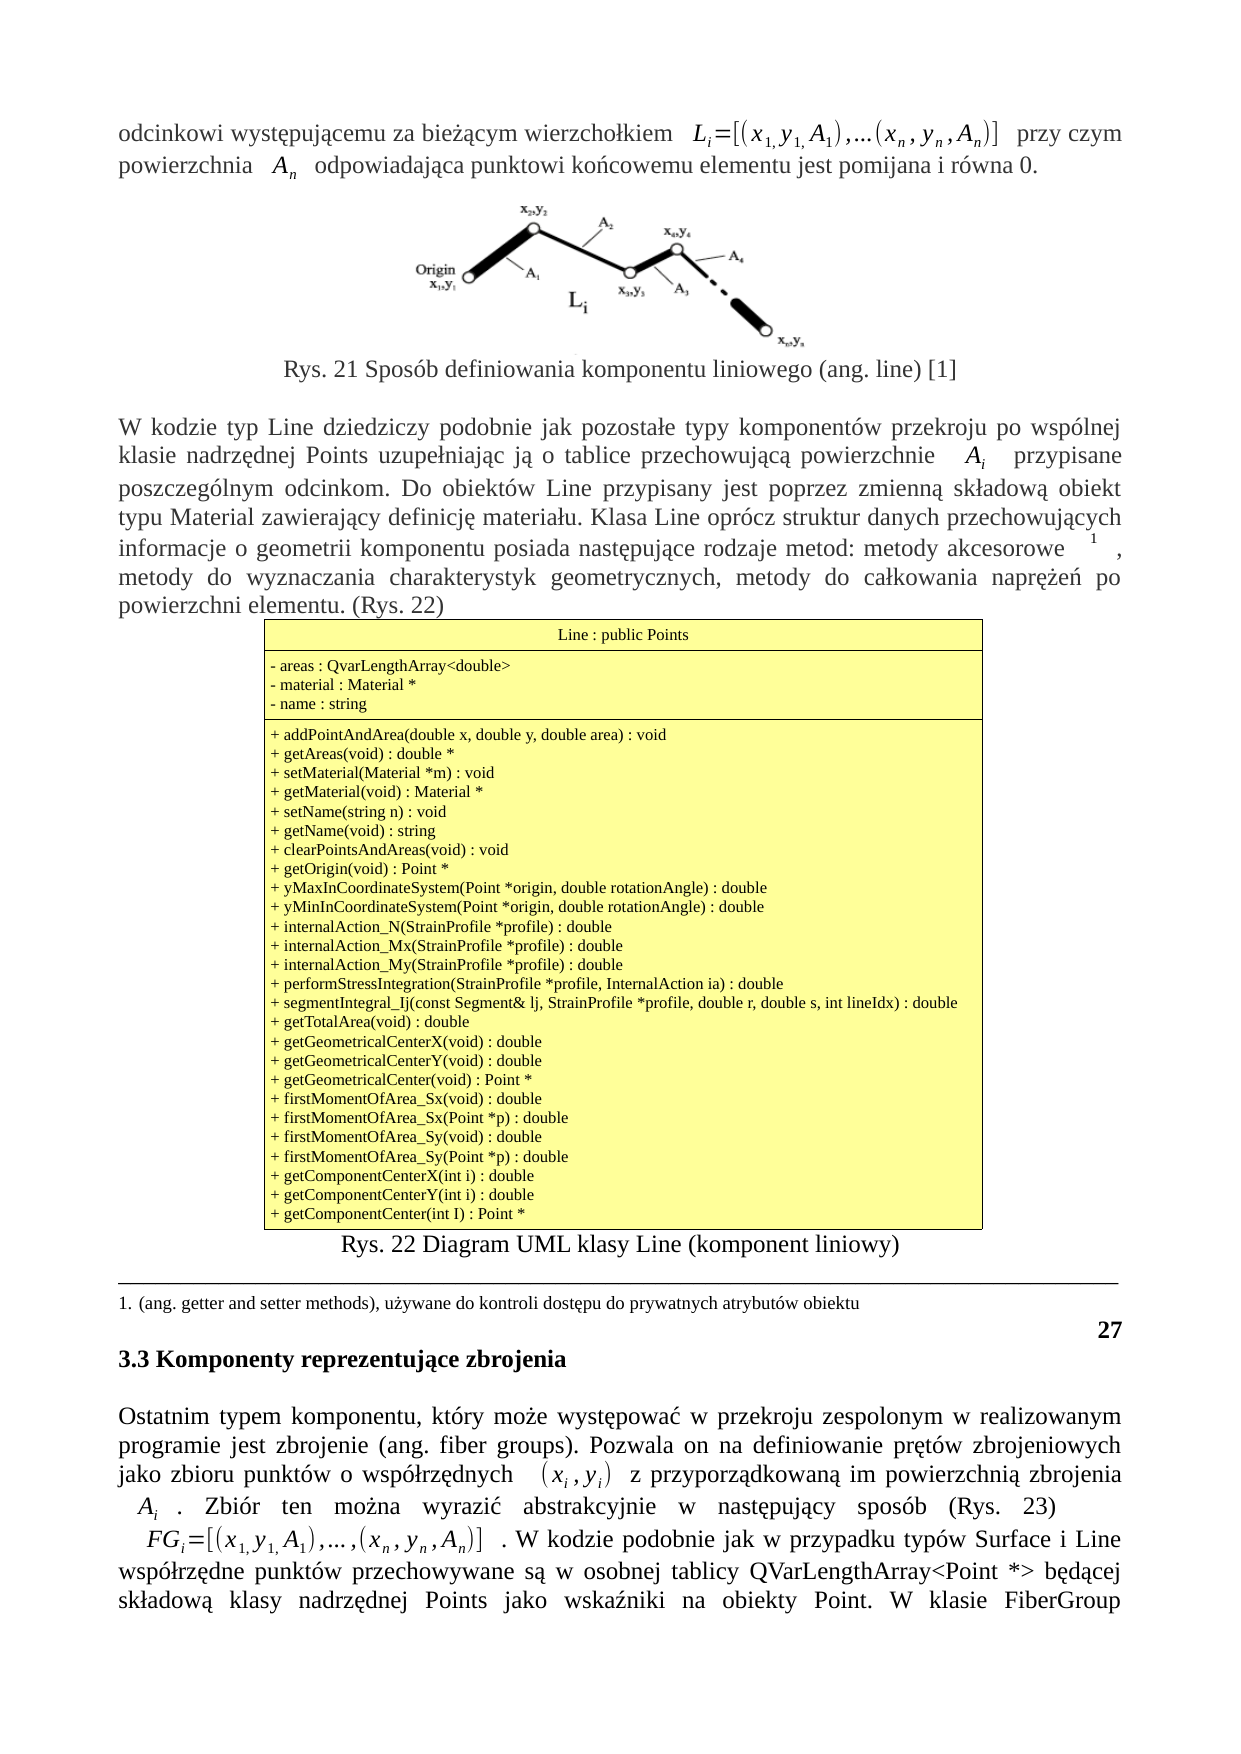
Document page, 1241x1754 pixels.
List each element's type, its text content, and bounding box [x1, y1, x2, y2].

table_header Line : public Points [265, 620, 982, 650]
text ________________________________________________________________________________ [118, 1258, 1122, 1286]
table_cell - areas : QvarLengthArray<double> - material : Material * - name : string [265, 651, 982, 719]
table_cell + addPointAndArea(double x, double y, double area) : void + getAreas(void) : double * + setMaterial(Material *m) : void + getMaterial(void) : Material * + setName(string n) : void + getName(void) : string + clearPointsAndAreas(void) : void + getOrigin(void) : Point * + yMaxInCoordinateSystem(Point *origin, double rotationAngle) : double + yMinInCoordinateSystem(Point *origin, double rotationAngle) : double + internalAction_N(StrainProfile *profile) : double + internalAction_Mx(StrainProfile *profile) : double + internalAction_My(StrainProfile *profile) : double + performStressIntegration(StrainProfile *profile, InternalAction ia) : double + segmentIntegral_Ij(const Segment& lj, StrainProfile *profile, double r, double s, int lineIdx) : double + getTotalArea(void) : double + getGeometricalCenterX(void) : double + getGeometricalCenterY(void) : double + getGeometricalCenter(void) : Point * + firstMomentOfArea_Sx(void) : double + firstMomentOfArea_Sx(Point *p) : double + firstMomentOfArea_Sy(void) : double + firstMomentOfArea_Sy(Point *p) : double + getComponentCenterX(int i) : double + getComponentCenterY(int i) : double + getComponentCenter(int I) : Point * [265, 720, 982, 1229]
text W kodzie typ Line dziedziczy podobnie jak pozostałe typy komponentów przekroju po wspólnej klasie nadrzędnej Points uzupełniając ją o tablice przechowującą powierzchnie przypisane poszczególnym odcinkom. Do obiektów Line przypisany jest poprzez zmienną składową obiekt typu Material zawierający definicję materiału. Klasa Line oprócz struktur danych przechowujących informacje o geometrii komponentu posiada następujące rodzaje metod: metody akcesorowe, metody do wyznaczania charakterystyk geometrycznych, metody do całkowania naprężeń po powierzchni elementu. (Rys. 22) [118, 412, 1122, 619]
text 1. (ang. getter and setter methods), używane do kontroli dostępu do prywatnych atrybutów obiektu [118, 1286, 1122, 1315]
text Rys. 21 Sposób definiowania komponentu liniowego (ang. line) [1] [118, 183, 1122, 383]
text 3.3 Komponenty reprezentujące zbrojenia [118, 1344, 1122, 1373]
text Rys. 22 Diagram UML klasy Line (komponent liniowy) [118, 1229, 1122, 1258]
picture [398, 194, 822, 355]
text W realizowanym programie istnieje możliwość zdefiniowania wieloodcinkowego elementu liniowego, który ma zastosowanie np. podczas definiowania zbrojenia (uproszczenie wprowadzania danych biorąc pod uwagę, że rozstaw zbrojenia z reguły wynika i tak z wymagań normowych, a nie z nośności), taśm wzmacnianych włóknami (ang. FRP – fiber-reinforced polymer) w tym taśmy z włókien węglowych (ang. CFRP - carbon fiber-reinforced polymer). Komponenty liniowe reprezentowane są przez ciąg współrzędnych wierzchołków oraz powierzchni przypisanych odcinkowi występującemu za bieżącym wierzchołkiemprzy czym powierzchniaodpowiadająca punktowi końcowemu elementu jest pomijana i równa 0. [118, 118, 1122, 183]
text 27 [118, 1315, 1122, 1344]
text Ostatnim typem komponentu, który może występować w przekroju zespolonym w realizowanym programie jest zbrojenie (ang. fiber groups). Pozwala on na definiowanie prętów zbrojeniowych jako zbioru punktów o współrzędnych z przyporządkowaną im powierzchnią zbrojenia . Zbiór ten można wyrazić abstrakcyjnie w następujący sposób (Rys. 23) . W kodzie podobnie jak w przypadku typów Surface i Line współrzędne punktów przechowywane są w osobnej tablicy QVarLengthArray<Point *> będącej składową klasy nadrzędnej Points jako wskaźniki na obiekty Point. W klasie FiberGroup zdefiniowana jest natomiast niezależna tablica z powierzchniami przekrojów prętów . Elementy obu tablic powiązane są tymi samymi wartościami indeksów. [118, 1401, 1122, 1613]
